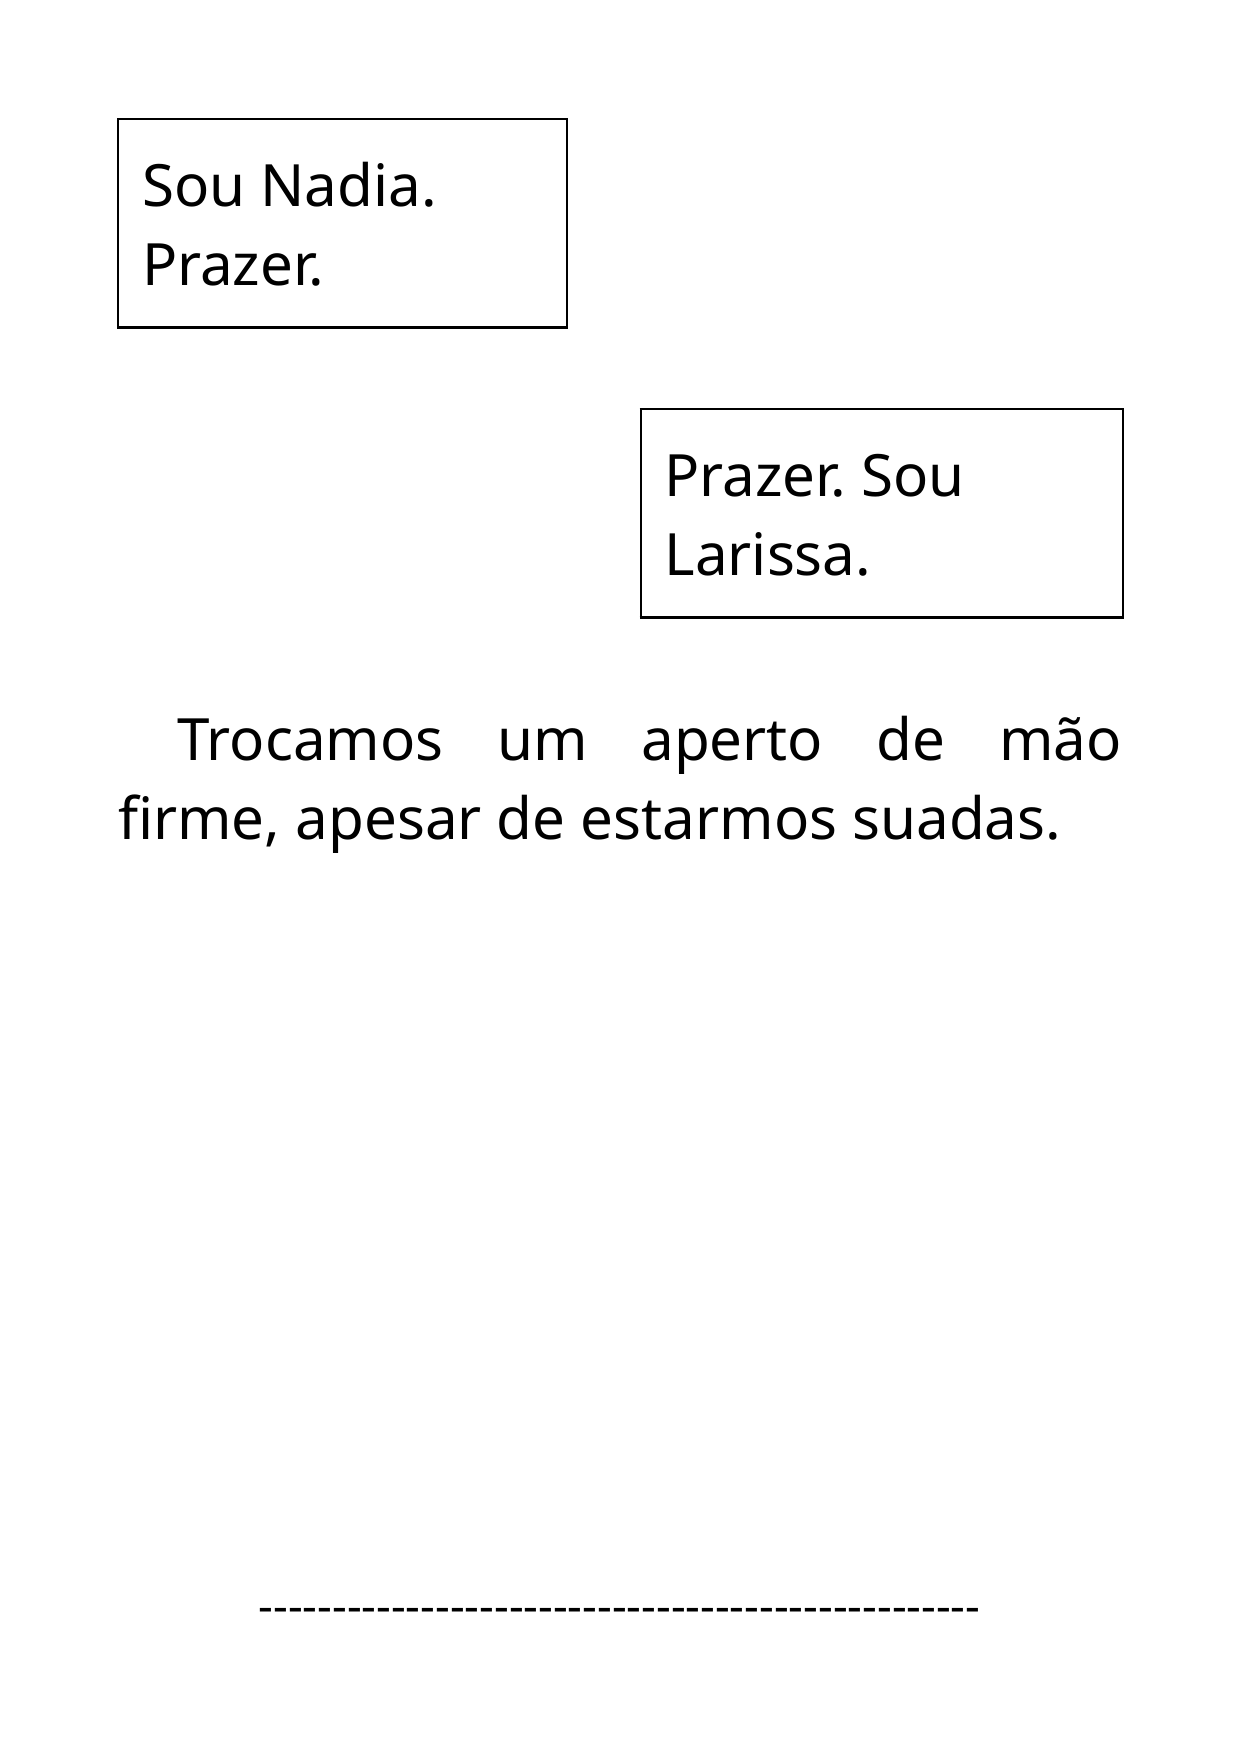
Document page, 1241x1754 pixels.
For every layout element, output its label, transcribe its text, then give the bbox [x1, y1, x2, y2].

table_header Prazer. Sou Larissa. [642, 410, 1122, 616]
table_header Sou Nadia. Prazer. [119, 120, 566, 326]
text Trocamos um aperto de mão firme, apesar de estarmos suadas. [118, 698, 1122, 857]
